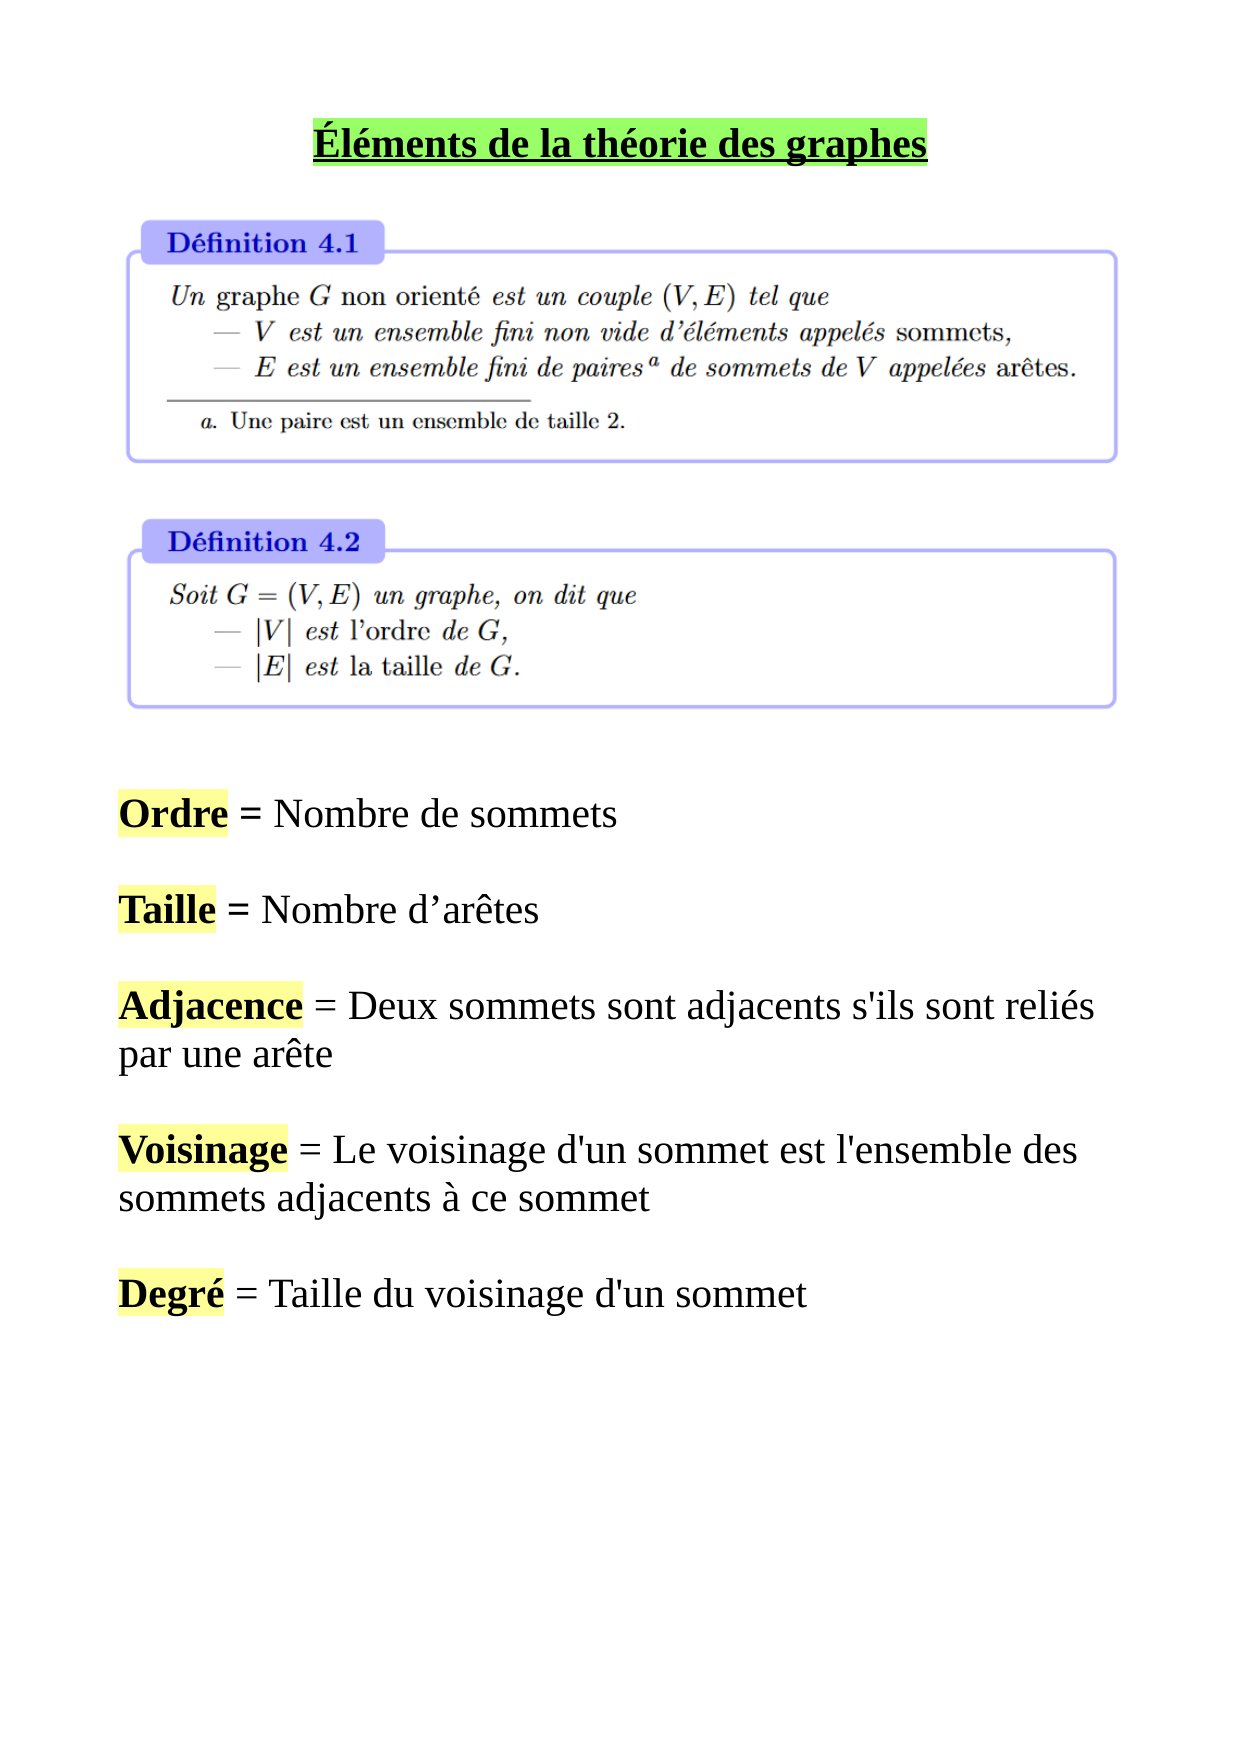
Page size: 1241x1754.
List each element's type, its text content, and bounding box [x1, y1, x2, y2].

text Adjacence = Deux sommets sont adjacents s'ils sont reliés par une arête [118, 981, 1122, 1076]
text Degré = Taille du voisinage d'un sommet [118, 1268, 1122, 1316]
text Éléments de la théorie des graphes [118, 118, 1122, 166]
text Ordre = Nombre de sommets [118, 789, 1122, 837]
text Voisinage = Le voisinage d'un sommet est l'ensemble des sommets adjacents à ce sommet [118, 1124, 1122, 1220]
text Taille = Nombre d’arêtes [118, 885, 1122, 933]
